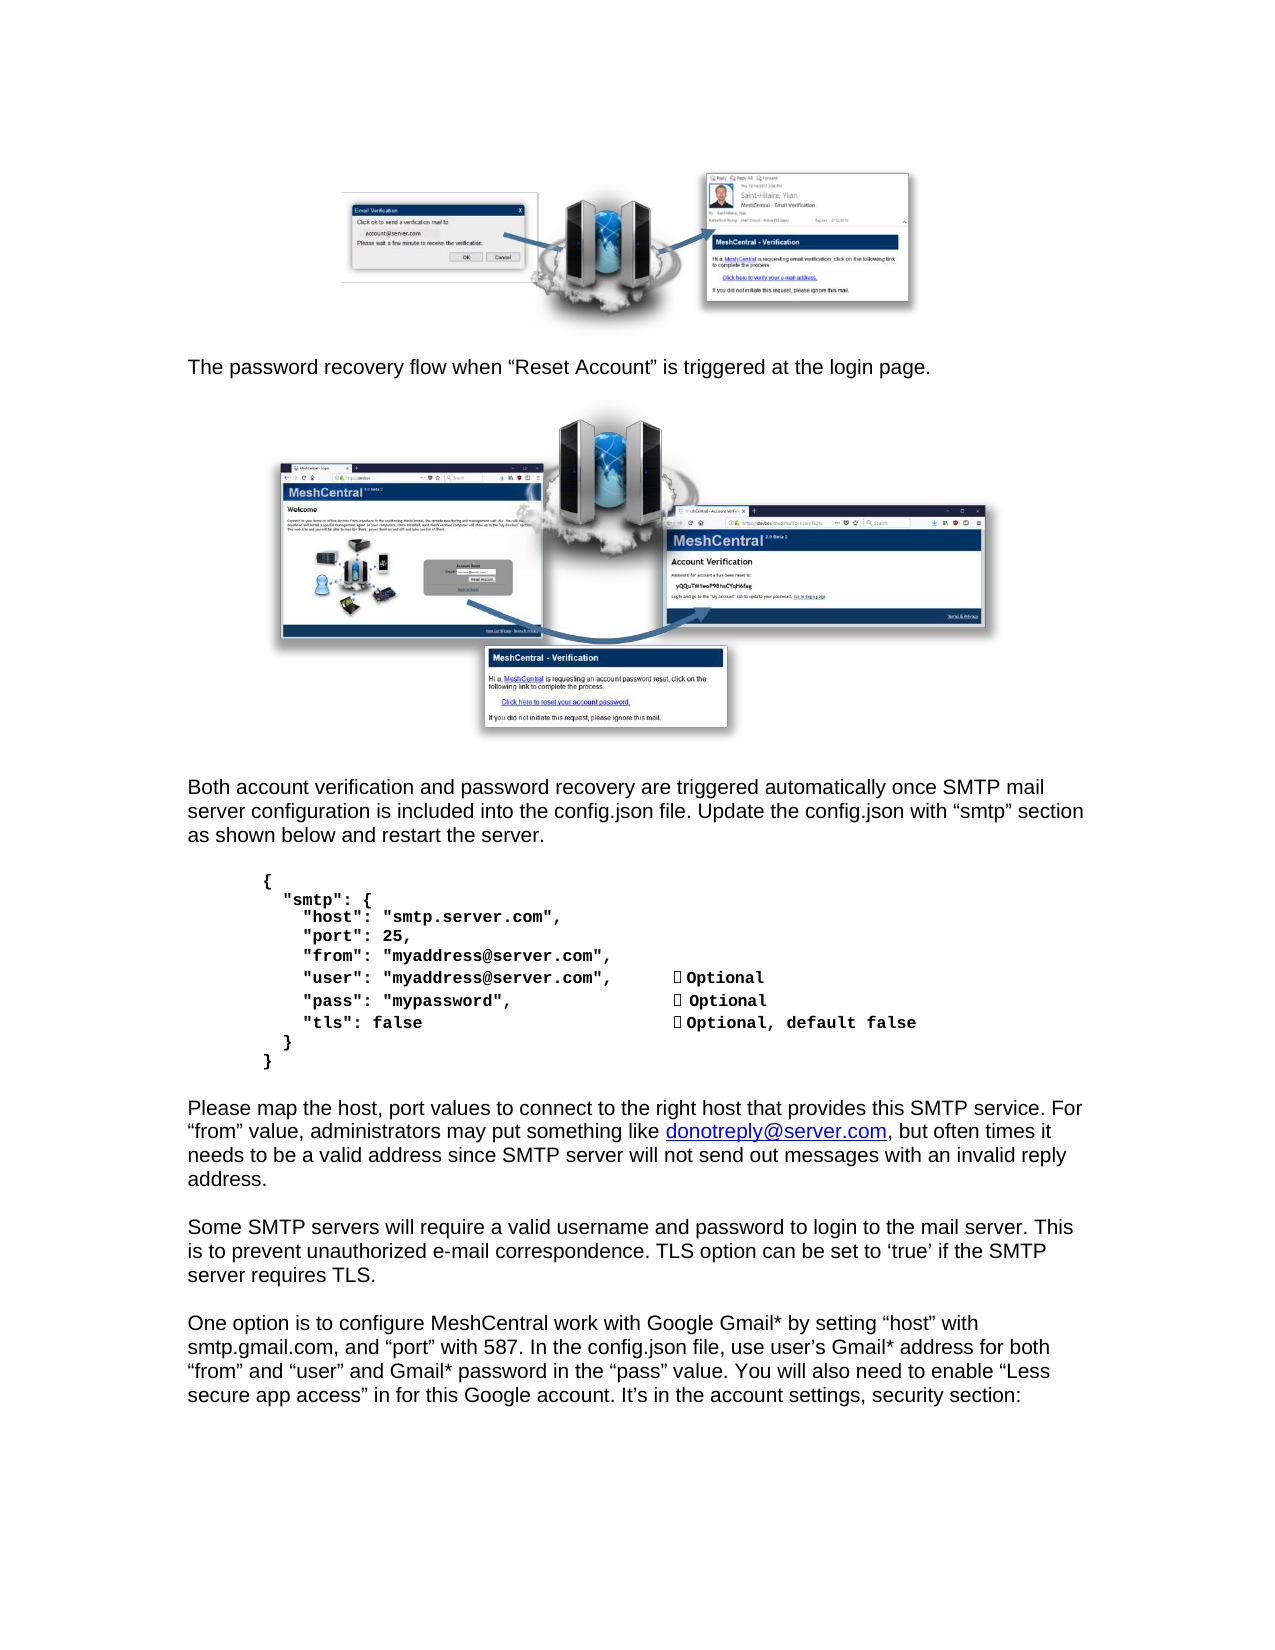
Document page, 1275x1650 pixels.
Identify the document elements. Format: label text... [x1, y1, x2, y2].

text The password recovery flow when “Reset Account” is triggered at the login page. [187, 355, 1179, 379]
text } [262, 1053, 1179, 1072]
text "tls": false  Optional, default false [302, 1011, 1179, 1034]
text Some SMTP servers will require a valid username and password to login to the mail server. This is to prevent unauthorized e-mail correspondence. TLS option can be set to ‘true’ if the SMTP server requires TLS. [187, 1215, 1077, 1287]
text } [282, 1034, 1179, 1053]
text "from": "myaddress@server.com", [302, 947, 1179, 965]
text "host": "smtp.server.com", "port": 25, [302, 909, 565, 947]
picture [341, 166, 924, 353]
text { [262, 871, 1179, 890]
text Both account verification and password recovery are triggered automatically once SMTP mail server configuration is included into the config.json file. Update the config.json with “smtp” section as shown below and restart the server. [187, 775, 1087, 847]
text "smtp": { [282, 890, 1179, 909]
text Please map the host, port values to connect to the right host that provides this SMTP service. For “from” value, administrators may put something like donotreply@server.com, but often times it needs to be a valid address since SMTP server will not send out messages with an invalid reply address. [187, 1095, 1086, 1191]
picture [261, 379, 1007, 748]
text "user": "myaddress@server.com",  Optional "pass": "mypassword",  Optional [302, 965, 778, 1011]
text One option is to configure MeshCentral work with Google Gmail* by setting “host” with smtp.gmail.com, and “port” with 587. In the config.json file, use user’s Gmail* address for both “from” and “user” and Gmail* password in the “pass” value. You will also need to enable “Less secure app access” in for this Google account. It’s in the account settings, security section: [187, 1311, 1053, 1407]
